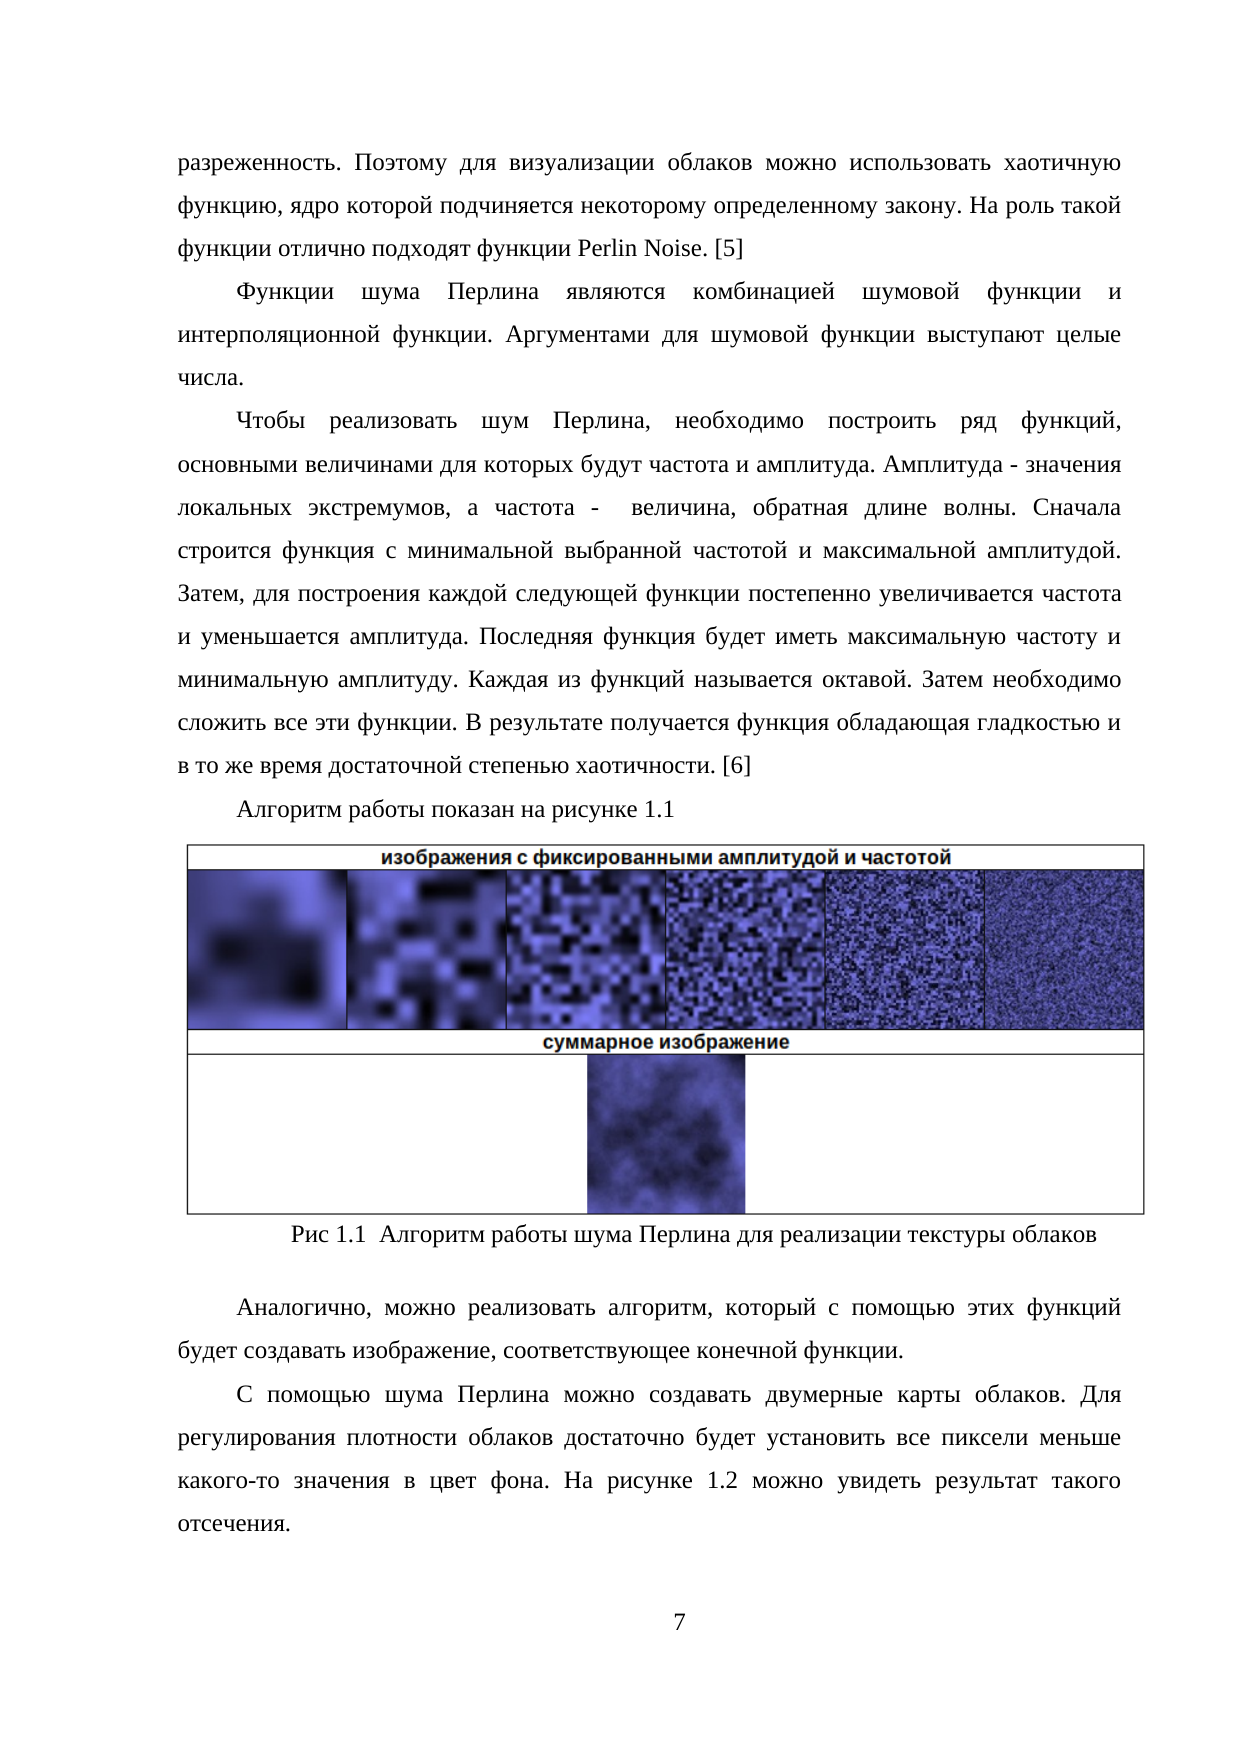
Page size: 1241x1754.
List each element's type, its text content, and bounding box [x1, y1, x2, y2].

text разреженность. Поэтому для визуализации облаков можно использовать хаотичную функцию, ядро которой подчиняется некоторому определенному закону. На роль такой функции отлично подходят функции Perlin Noise. [5] [177, 147, 1122, 262]
text Аналогично, можно реализовать алгоритм, который с помощью этих функций будет создавать изображение, соответствующее конечной функции. [177, 1292, 1122, 1364]
text Чтобы реализовать шум Перлина, необходимо построить ряд функций, основными величинами для которых будут частота и амплитуда. Амплитуда - значения локальных экстремумов, а частота - величина, обратная длине волны. Сначала строится функция с минимальной выбранной частотой и максимальной амплитудой. Затем, для построения каждой следующей функции постепенно увеличивается частота и уменьшается амплитуда. Последняя функция будет иметь максимальную частоту и минимальную амплитуду. Каждая из функций называется октавой. Затем необходимо сложить все эти функции. В результате получается функция обладающая гладкостью и в то же время достаточной степенью хаотичности. [6] [177, 406, 1122, 779]
text Алгоритм работы показан на рисунке 1.1 [177, 794, 1122, 822]
table_header Рис 1.1 Алгоритм работы шума Перлина для реализации текстуры облаков [177, 837, 1152, 1254]
text С помощью шума Перлина можно создавать двумерные карты облаков. Для регулирования плотности облаков достаточно будет установить все пиксели меньше какого-то значения в цвет фона. На рисунке 1.2 можно увидеть результат такого отсечения. [177, 1379, 1122, 1537]
picture [182, 842, 1147, 1216]
text Функции шума Перлина являются комбинацией шумовой функции и интерполяционной функции. Аргументами для шумовой функции выступают целые числа. [177, 276, 1122, 391]
